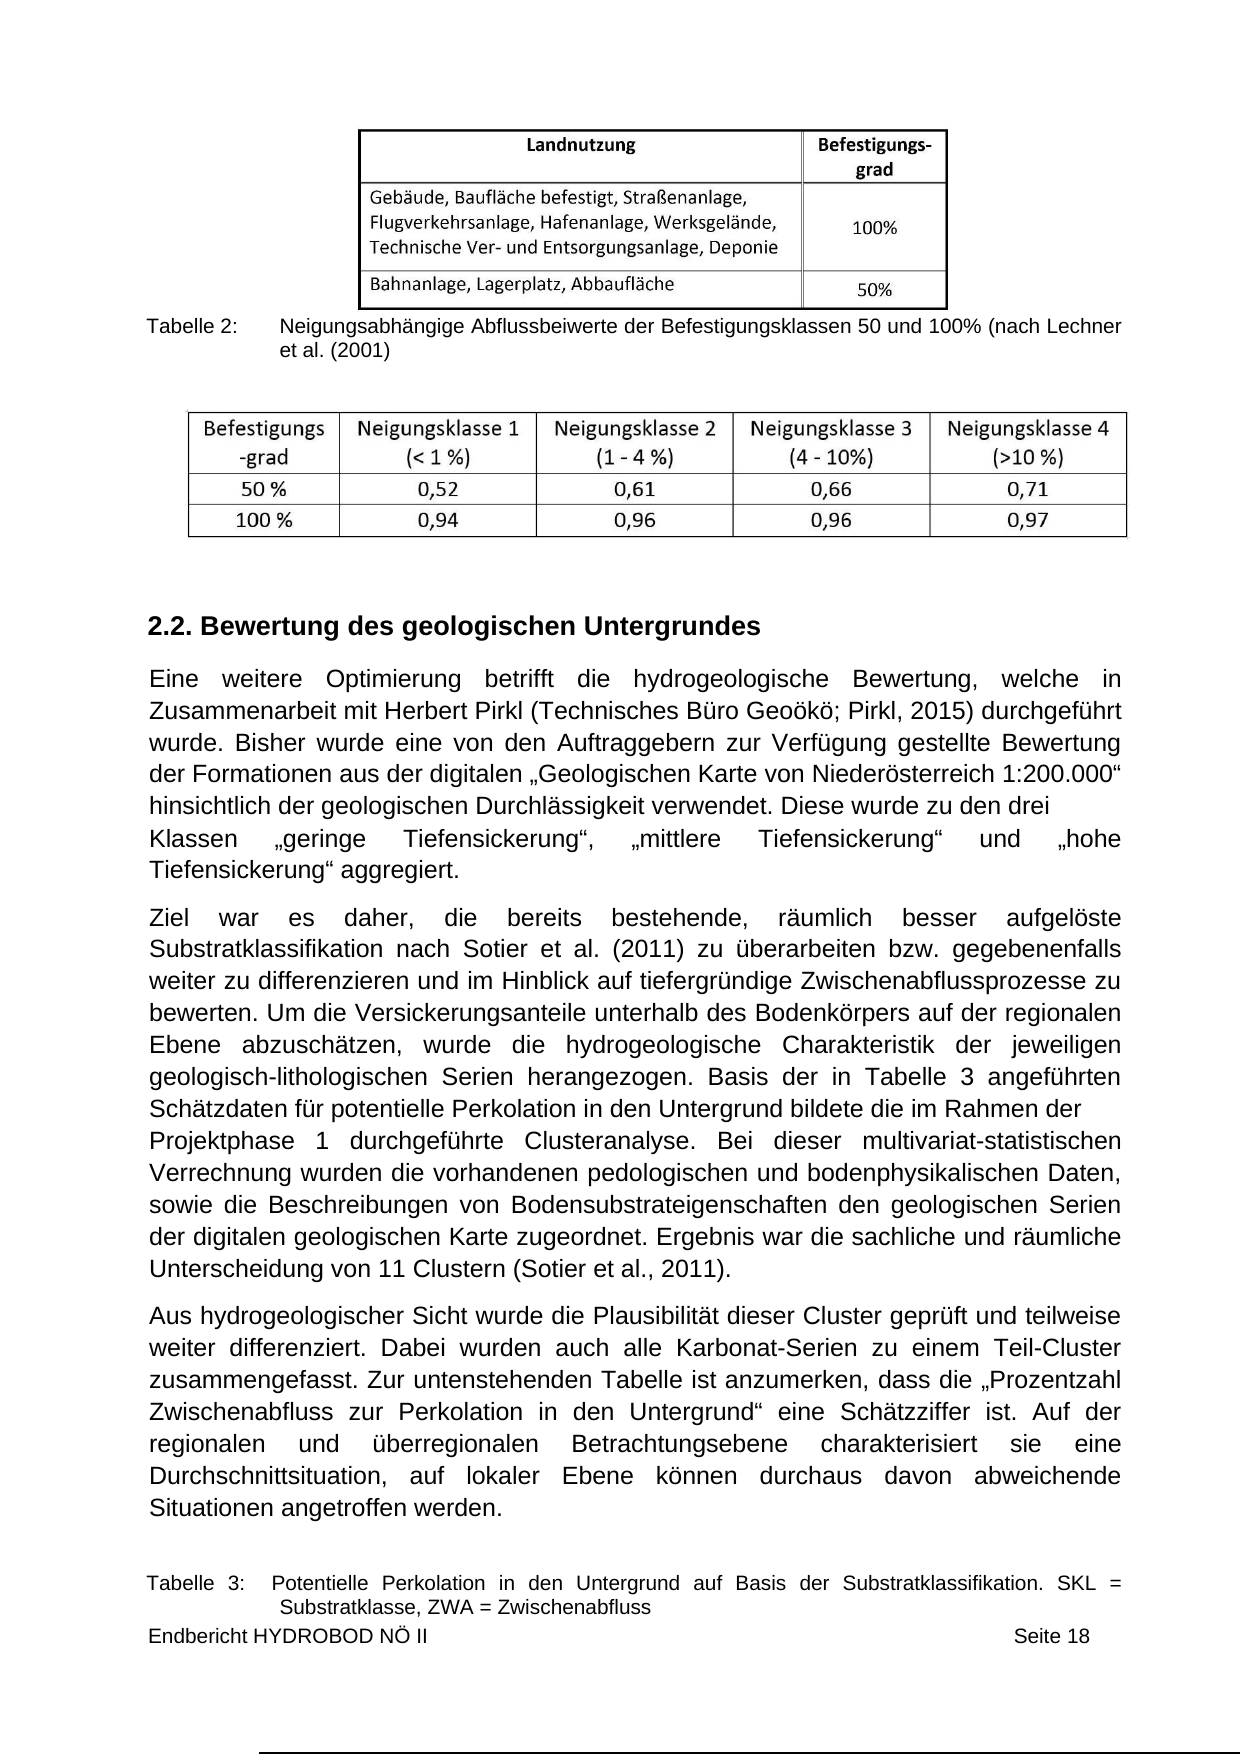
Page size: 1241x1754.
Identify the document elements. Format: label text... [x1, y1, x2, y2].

text Eine weitere Optimierung betrifft die hydrogeologische Bewertung, welche in Zusammenarbeit mit Herbert Pirkl (Technisches Büro Geoökö; Pirkl, 2015) durchgeführt wurde. Bisher wurde eine von den Auftraggebern zur Verfügung gestellte Bewertung der Formationen aus der digitalen „Geologischen Karte von Niederösterreich 1:200.000“ hinsichtlich der geologischen Durchlässigkeit verwendet. Diese wurde zu den drei [149, 664, 1123, 820]
text Ziel war es daher, die bereits bestehende, räumlich besser aufgelöste Substratklassifikation nach Sotier et al. (2011) zu überarbeiten bzw. gegebenenfalls weiter zu differenzieren und im Hinblick auf tiefergründige Zwischenabflussprozesse zu bewerten. Um die Versickerungsanteile unterhalb des Bodenkörpers auf der regionalen Ebene abzuschätzen, wurde die hydrogeologische Charakteristik der jeweiligen geologisch-lithologischen Serien herangezogen. Basis der in Tabelle 3 angeführten Schätzdaten für potentielle Perkolation in den Untergrund bildete die im Rahmen der [149, 902, 1123, 1122]
text Klassen „geringe Tiefensickerung“, „mittlere Tiefensickerung“ und „hohe Tiefensickerung“ aggregiert. [149, 823, 1123, 884]
text Aus hydrogeologischer Sicht wurde die Plausibilität dieser Cluster geprüft und teilweise weiter differenziert. Dabei wurden auch alle Karbonat-Serien zu einem Teil-Cluster zusammengefasst. Zur untenstehenden Tabelle ist anzumerken, dass die „Prozentzahl Zwischenabfluss zur Perkolation in den Untergrund“ eine Schätzziffer ist. Auf der regionalen und überregionalen Betrachtungsebene charakterisiert sie eine Durchschnittsituation, auf lokaler Ebene können durchaus davon abweichende Situationen angetroffen werden. [149, 1301, 1123, 1521]
text Projektphase 1 durchgeführte Clusteranalyse. Bei dieser multivariat-statistischen Verrechnung wurden die vorhandenen pedologischen und bodenphysikalischen Daten, sowie die Beschreibungen von Bodensubstrateigenschaften den geologischen Serien der digitalen geologischen Karte zugeordnet. Ergebnis war die sachliche und räumliche Unterscheidung von 11 Clustern (Sotier et al., 2011). [149, 1126, 1123, 1282]
text Tabelle 3: Potentielle Perkolation in den Untergrund auf Basis der Substratklassifikation. SKL = Substratklasse, ZWA = Zwischenabfluss [146, 1571, 1123, 1619]
text 2.2. Bewertung des geologischen Untergrundes [147, 609, 1137, 641]
text Tabelle 2: Neigungsabhängige Abflussbeiwerte der Befestigungsklassen 50 und 100% (nach Lechner et al. (2001) [146, 313, 1123, 362]
